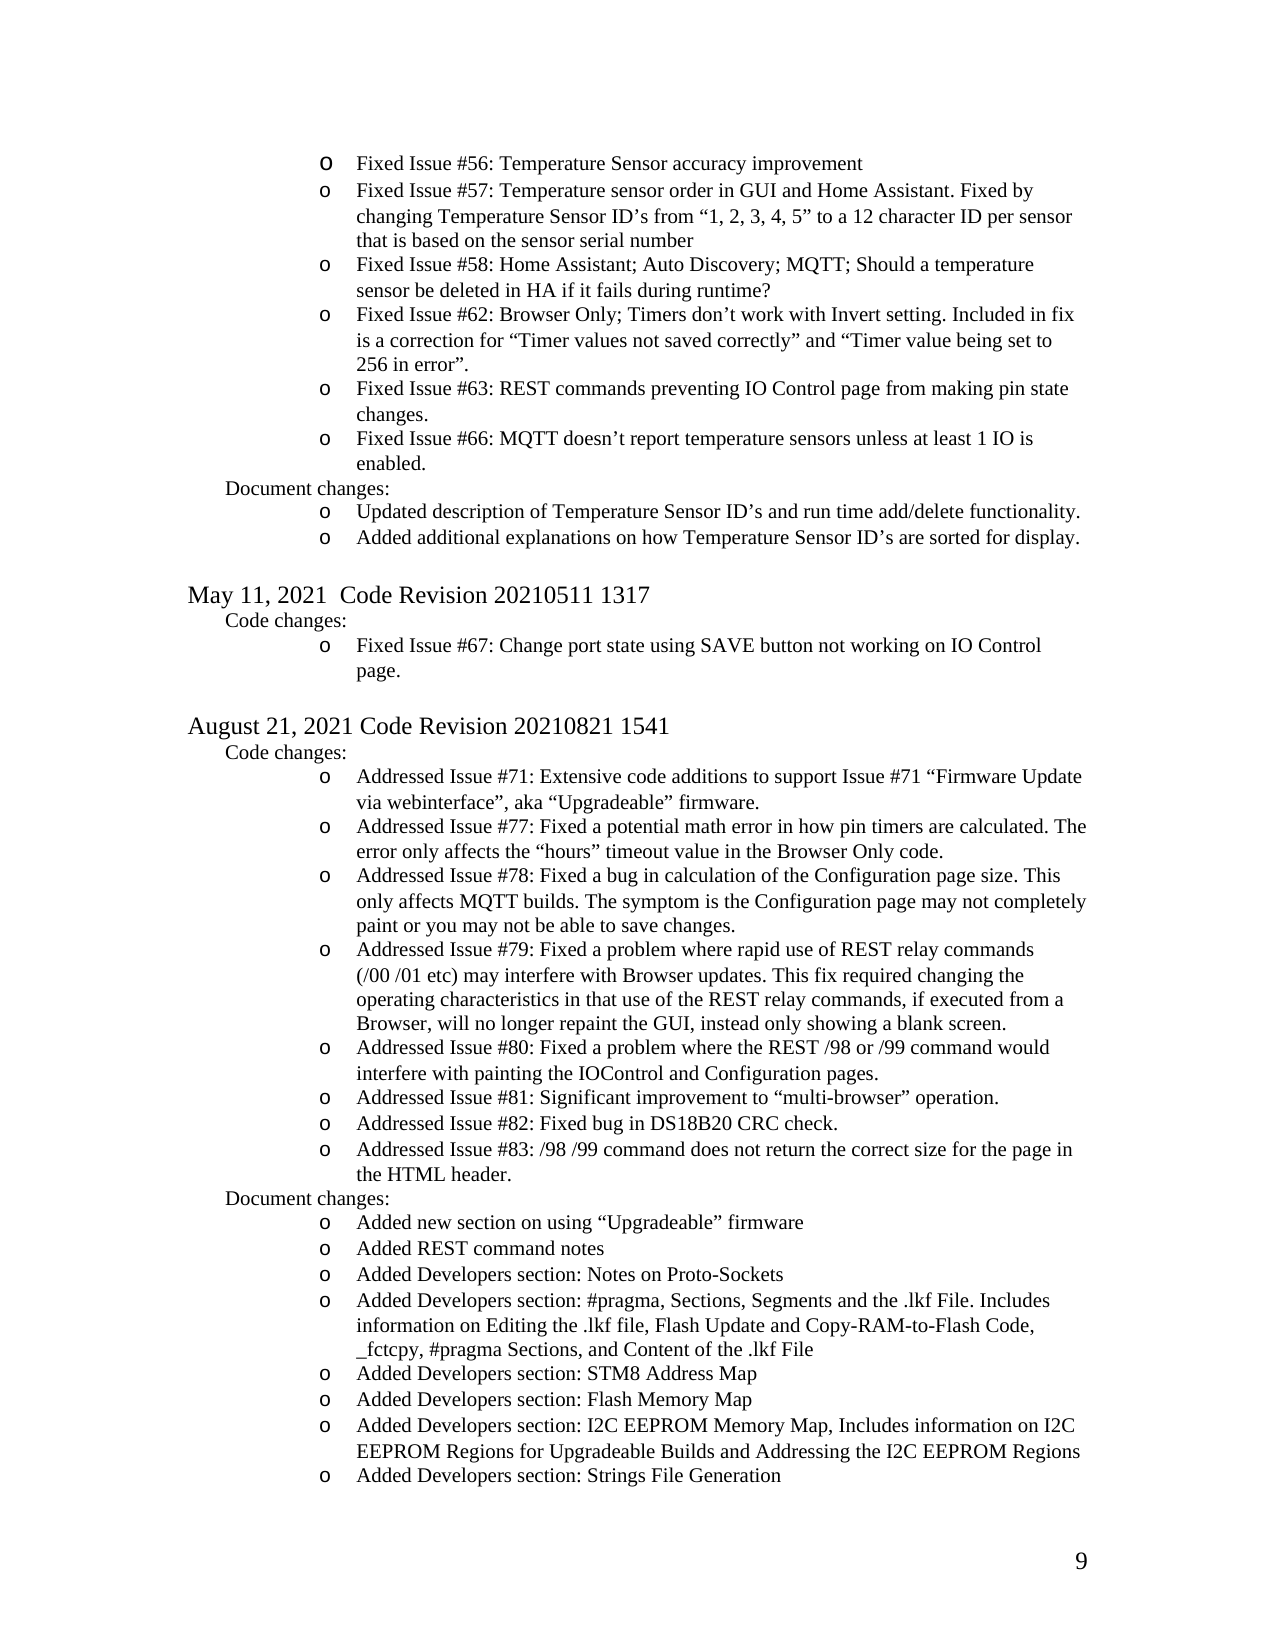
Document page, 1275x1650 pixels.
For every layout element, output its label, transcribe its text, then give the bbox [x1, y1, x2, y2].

list Addressed Issue #77: Fixed a potential math error in how pin timers are calculated. The error only affects the “hours” timeout value in the Browser Only code. [319, 814, 1087, 863]
list Updated description of Temperature Sensor ID’s and run time add/delete functionality. [319, 499, 1087, 525]
list Fixed Issue #66: MQTT doesn’t report temperature sensors unless at least 1 IO is enabled. [319, 426, 1087, 475]
text May 11, 2021 Code Revision 20210511 1317 [187, 580, 1087, 608]
list Addressed Issue #80: Fixed a problem where the REST /98 or /99 command would interfere with painting the IOControl and Configuration pages. [319, 1035, 1087, 1085]
list Addressed Issue #82: Fixed bug in DS18B20 CRC check. [319, 1111, 1087, 1136]
list Fixed Issue #67: Change port state using SAVE button not working on IO Control page. [319, 632, 1087, 682]
text Document changes: [225, 475, 1087, 499]
list Addressed Issue #79: Fixed a problem where rapid use of REST relay commands (/00 /01 etc) may interfere with Browser updates. This fix required changing the operating characteristics in that use of the REST relay commands, if executed from a Browser, will no longer repaint the GUI, instead only showing a blank screen. [319, 937, 1087, 1035]
list Fixed Issue #62: Browser Only; Timers don’t work with Invert setting. Included in fix is a correction for “Timer values not saved correctly” and “Timer value being set to 256 in error”. [319, 302, 1087, 376]
text Document changes: [225, 1186, 1087, 1210]
list Added Developers section: Flash Memory Map [319, 1387, 1087, 1413]
text Code changes: [225, 740, 1087, 764]
list Fixed Issue #58: Home Assistant; Auto Discovery; MQTT; Should a temperature sensor be deleted in HA if it fails during runtime? [319, 252, 1087, 302]
list Added additional explanations on how Temperature Sensor ID’s are sorted for display. [319, 525, 1087, 551]
list Addressed Issue #78: Fixed a bug in calculation of the Configuration page size. This only affects MQTT builds. The symptom is the Configuration page may not completely paint or you may not be able to save changes. [319, 863, 1087, 937]
list Added Developers section: Strings File Generation [319, 1463, 1087, 1488]
list Added Developers section: STM8 Address Map [319, 1361, 1087, 1387]
text Code changes: [225, 608, 1087, 632]
list Added Developers section: I2C EEPROM Memory Map, Includes information on I2C EEPROM Regions for Upgradeable Builds and Addressing the I2C EEPROM Regions [319, 1413, 1087, 1463]
list Addressed Issue #83: /98 /99 command does not return the correct size for the page in the HTML header. [319, 1136, 1087, 1186]
list Addressed Issue #71: Extensive code additions to support Issue #71 “Firmware Update via webinterface”, aka “Upgradeable” firmware. [319, 764, 1087, 814]
list Added new section on using “Upgradeable” firmware [319, 1210, 1087, 1236]
list Added Developers section: Notes on Proto-Sockets [319, 1262, 1087, 1287]
list Fixed Issue #57: Temperature sensor order in GUI and Home Assistant. Fixed by changing Temperature Sensor ID’s from “1, 2, 3, 4, 5” to a 12 character ID per sensor that is based on the sensor serial number [319, 178, 1087, 252]
list Added Developers section: #pragma, Sections, Segments and the .lkf File. Includes information on Editing the .lkf file, Flash Update and Copy-RAM-to-Flash Code, _fctcpy, #pragma Sections, and Content of the .lkf File [319, 1287, 1087, 1361]
list Added REST command notes [319, 1236, 1087, 1262]
text August 21, 2021 Code Revision 20210821 1541 [187, 711, 1087, 740]
list Fixed Issue #63: REST commands preventing IO Control page from making pin state changes. [319, 376, 1087, 426]
list Fixed Issue #56: Temperature Sensor accuracy improvement [319, 150, 1087, 178]
list Addressed Issue #81: Significant improvement to “multi-browser” operation. [319, 1085, 1087, 1111]
